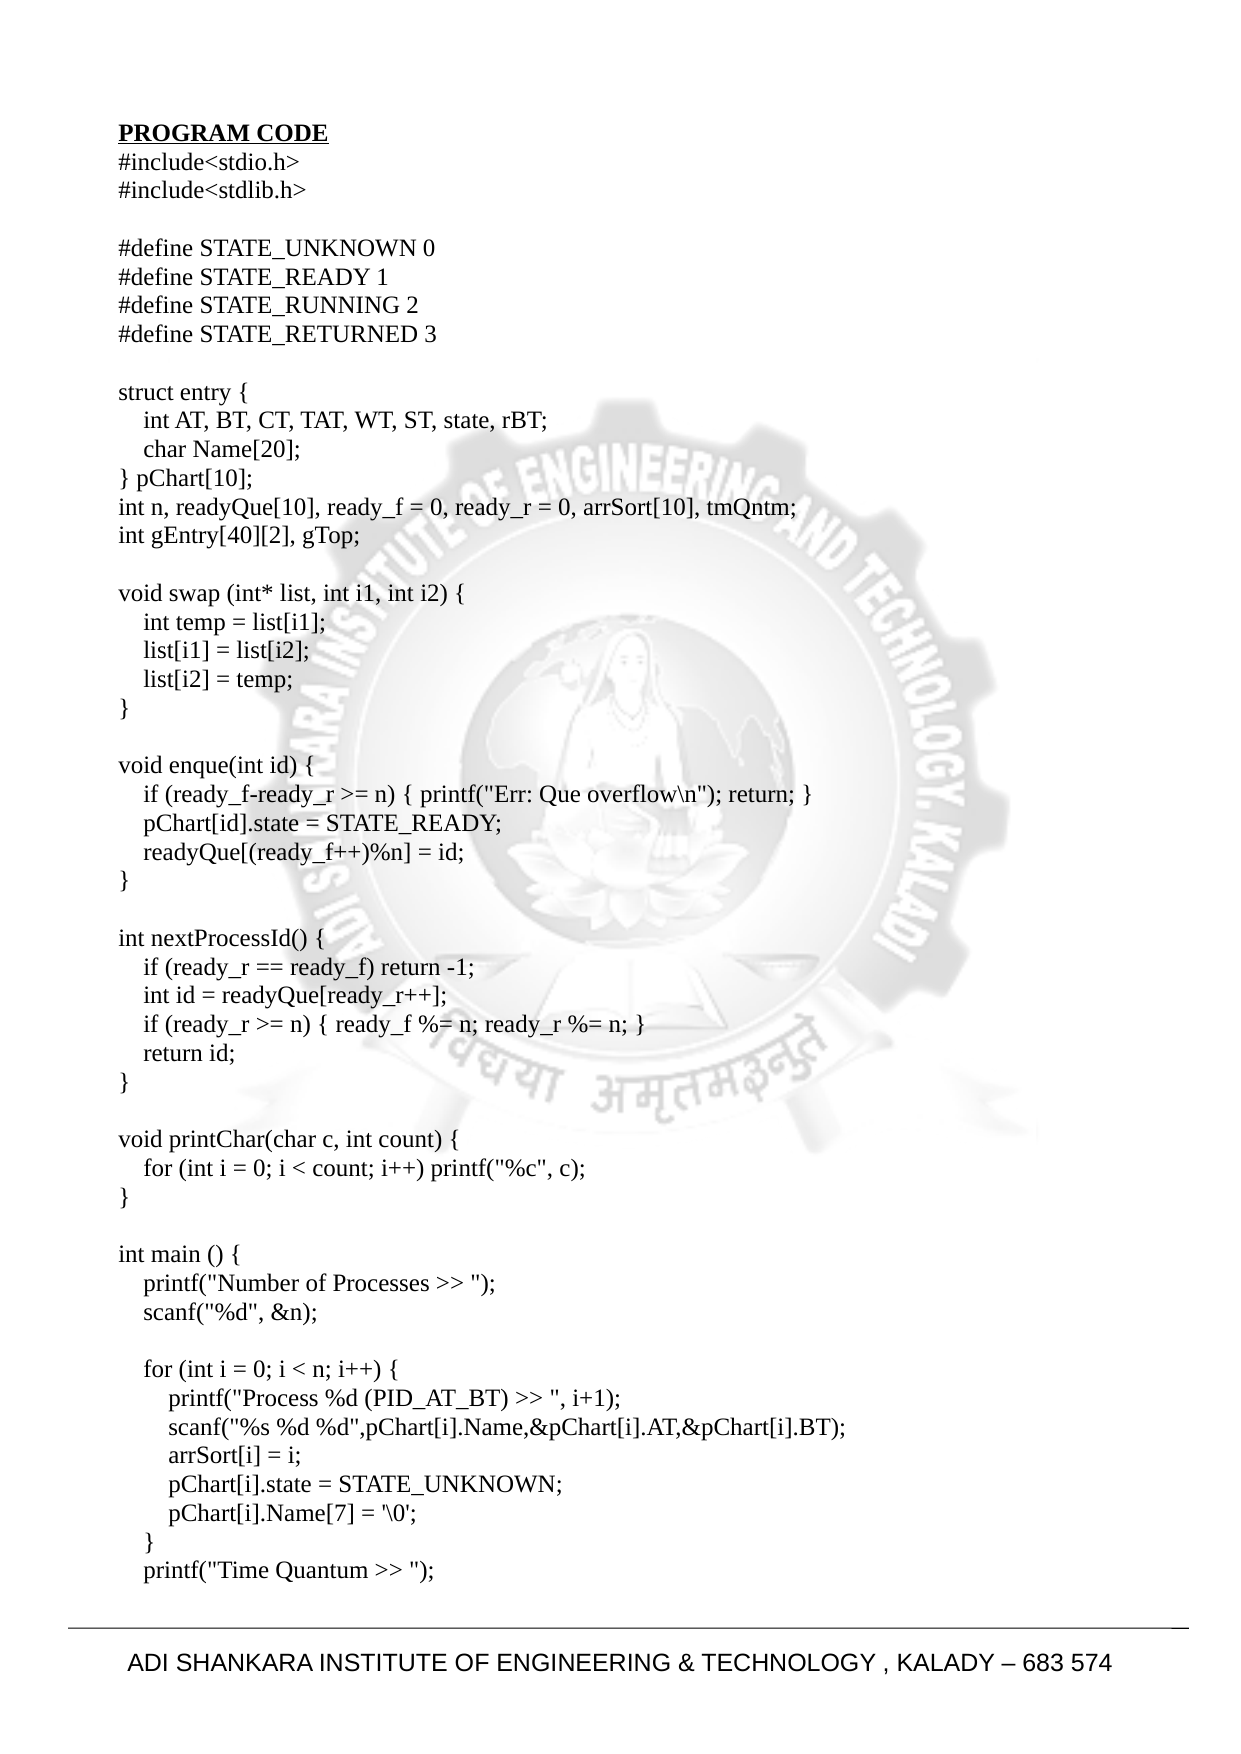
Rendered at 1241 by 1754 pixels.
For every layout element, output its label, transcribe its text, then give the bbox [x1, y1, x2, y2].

text PROGRAM CODE [118, 118, 1122, 147]
text void swap (int* list, int i1, int i2) { [118, 578, 1122, 607]
text struct entry { [118, 377, 1122, 406]
text int main () { [118, 1239, 1122, 1268]
text scanf("%d", &n); [118, 1297, 1122, 1326]
text int id = readyQue[ready_r++]; [118, 981, 1122, 1009]
text char Name[20]; [118, 434, 1122, 463]
text if (ready_r >= n) { ready_f %= n; ready_r %= n; } [118, 1009, 1122, 1038]
text printf("Time Quantum >> "); [118, 1556, 1122, 1584]
text list[i1] = list[i2]; [118, 636, 1122, 664]
text void printChar(char c, int count) { [118, 1124, 1122, 1153]
text for (int i = 0; i < count; i++) printf("%c", c); [118, 1153, 1122, 1182]
text int nextProcessId() { [118, 923, 1122, 952]
text pChart[i].Name[7] = '\0'; [118, 1498, 1122, 1527]
text int AT, BT, CT, TAT, WT, ST, state, rBT; [118, 406, 1122, 434]
text arrSort[i] = i; [118, 1441, 1122, 1469]
text } [118, 1527, 1122, 1556]
text int n, readyQue[10], ready_f = 0, ready_r = 0, arrSort[10], tmQntm; [118, 492, 1122, 521]
text #define STATE_RETURNED 3 [118, 319, 1122, 348]
text #include<stdio.h> [118, 147, 1122, 176]
text for (int i = 0; i < n; i++) { [118, 1354, 1122, 1383]
text } pChart[10]; [118, 463, 1122, 492]
text #define STATE_UNKNOWN 0 [118, 233, 1122, 262]
text pChart[id].state = STATE_READY; [118, 808, 1122, 837]
text return id; [118, 1038, 1122, 1067]
text } [118, 1067, 1122, 1096]
text } [118, 1182, 1122, 1211]
text scanf("%s %d %d",pChart[i].Name,&pChart[i].AT,&pChart[i].BT); [118, 1412, 1122, 1441]
text printf("Number of Processes >> "); [118, 1268, 1122, 1297]
text pChart[i].state = STATE_UNKNOWN; [118, 1469, 1122, 1498]
text #define STATE_READY 1 [118, 262, 1122, 291]
text if (ready_r == ready_f) return -1; [118, 952, 1122, 981]
text } [118, 866, 1122, 894]
text void enque(int id) { [118, 751, 1122, 779]
text list[i2] = temp; [118, 664, 1122, 693]
text int temp = list[i1]; [118, 607, 1122, 636]
text int gEntry[40][2], gTop; [118, 521, 1122, 549]
text #define STATE_RUNNING 2 [118, 291, 1122, 319]
text readyQue[(ready_f++)%n] = id; [118, 837, 1122, 866]
text if (ready_f-ready_r >= n) { printf("Err: Que overflow\n"); return; } [118, 779, 1122, 808]
text #include<stdlib.h> [118, 176, 1122, 204]
text printf("Process %d (PID_AT_BT) >> ", i+1); [118, 1383, 1122, 1412]
text } [118, 693, 1122, 722]
